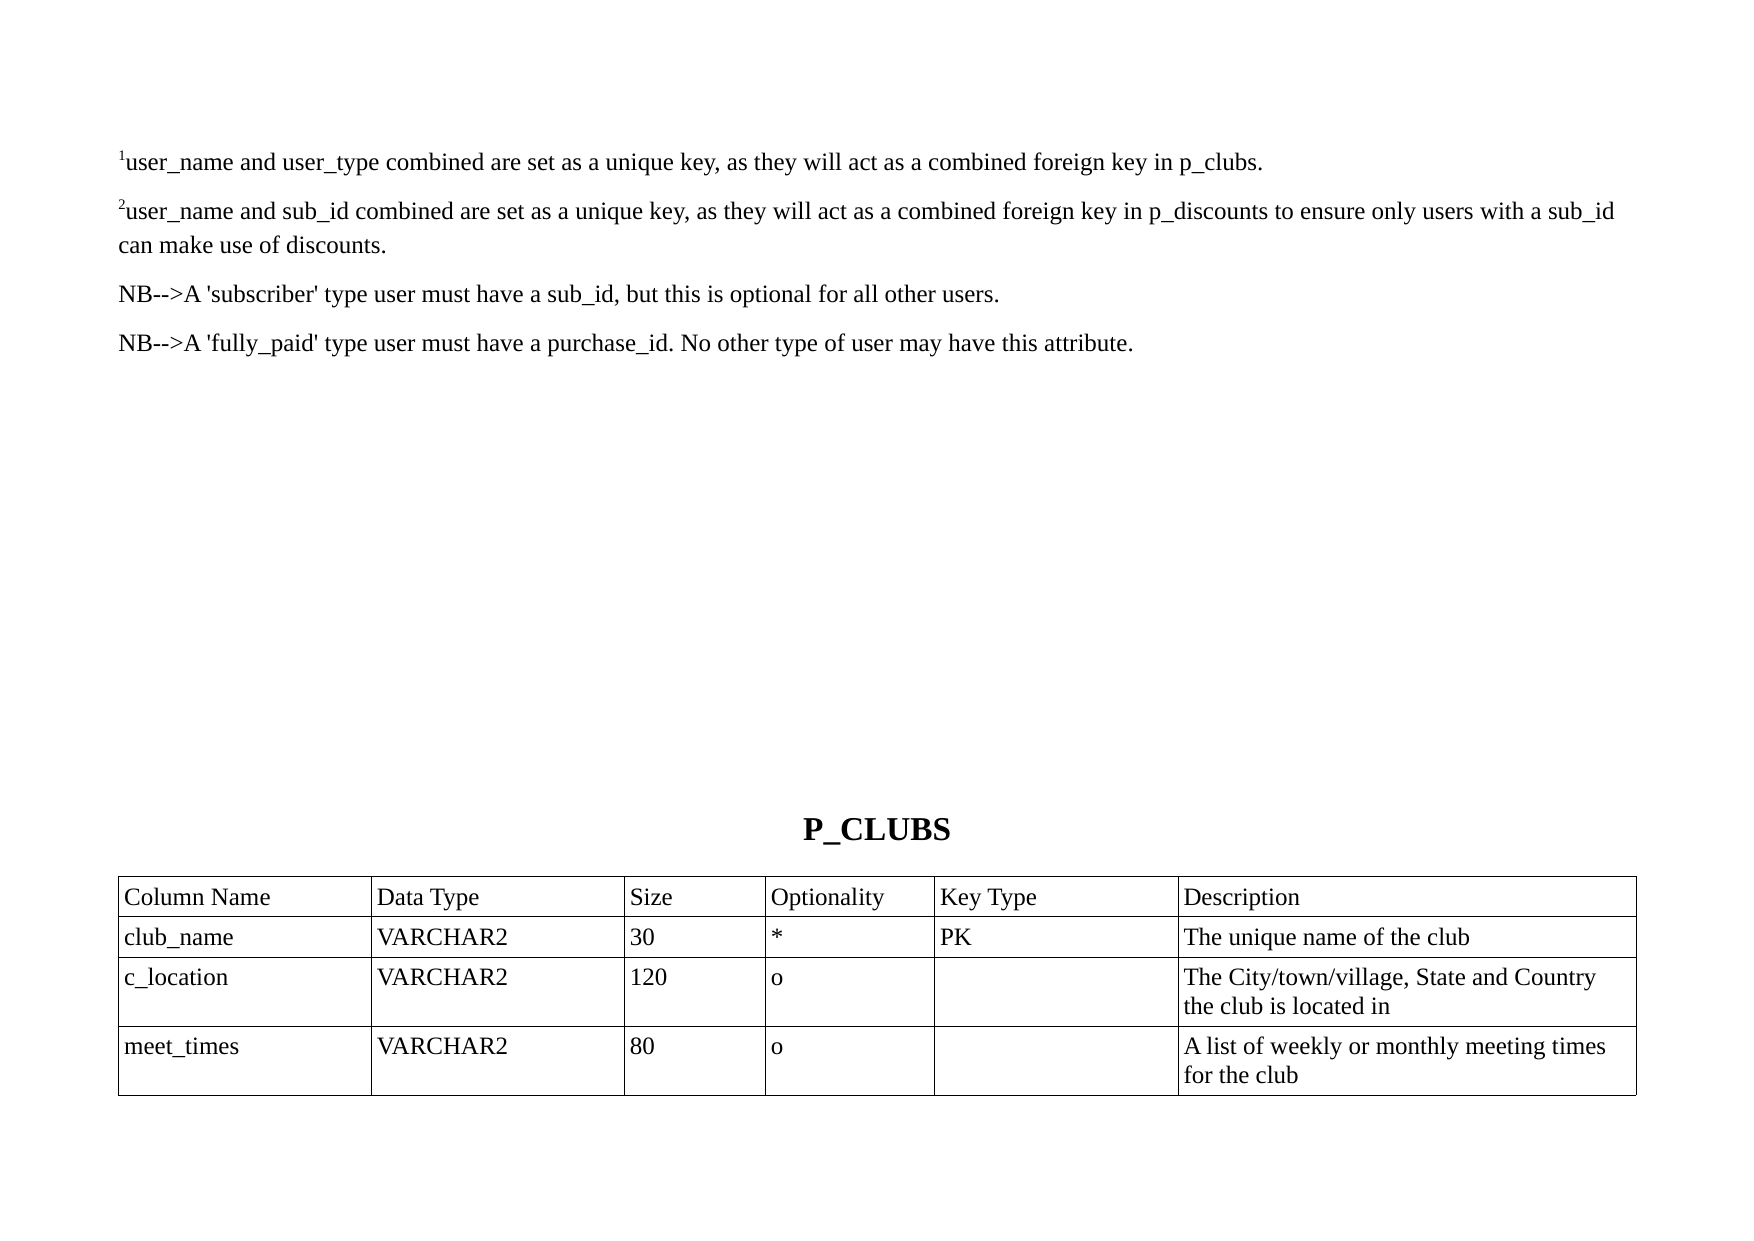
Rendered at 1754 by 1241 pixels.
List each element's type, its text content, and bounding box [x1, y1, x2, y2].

text NB-->A 'subscriber' type user must have a sub_id, but this is optional for all other users. [118, 279, 1653, 308]
table_cell The unique name of the club [1179, 917, 1636, 957]
table_cell VARCHAR2 [372, 958, 624, 1026]
table_header Size [625, 877, 765, 916]
table_cell [935, 958, 1178, 1026]
text P_CLUBS [118, 809, 1636, 847]
table_cell PK [935, 917, 1178, 957]
table_cell [935, 1027, 1178, 1095]
table_header Optionality [766, 877, 934, 916]
table_cell VARCHAR2 [372, 1027, 624, 1095]
table_cell o [766, 958, 934, 1026]
table_header Column Name [119, 877, 371, 916]
table_cell 80 [625, 1027, 765, 1095]
table_cell The City/town/village, State and Country the club is located in [1179, 958, 1636, 1026]
table_cell VARCHAR2 [372, 917, 624, 957]
table_cell A list of weekly or monthly meeting times for the club [1179, 1027, 1636, 1095]
table_cell 120 [625, 958, 765, 1026]
table_cell 30 [625, 917, 765, 957]
text 1user_name and user_type combined are set as a unique key, as they will act as a combined foreign key in p_clubs. [118, 147, 1636, 176]
text 2user_name and sub_id combined are set as a unique key, as they will act as a combined foreign key in p_discounts to ensure only users with a sub_id can make use of discounts. [118, 196, 1636, 259]
table_cell o [766, 1027, 934, 1095]
text NB-->A 'fully_paid' type user must have a purchase_id. No other type of user may have this attribute. [118, 328, 1653, 357]
table_header Description [1179, 877, 1636, 916]
table_cell * [766, 917, 934, 957]
table_header Key Type [935, 877, 1178, 916]
table_header Data Type [372, 877, 624, 916]
table_cell c_location [119, 958, 371, 1026]
table_cell meet_times [119, 1027, 371, 1095]
table_cell club_name [119, 917, 371, 957]
